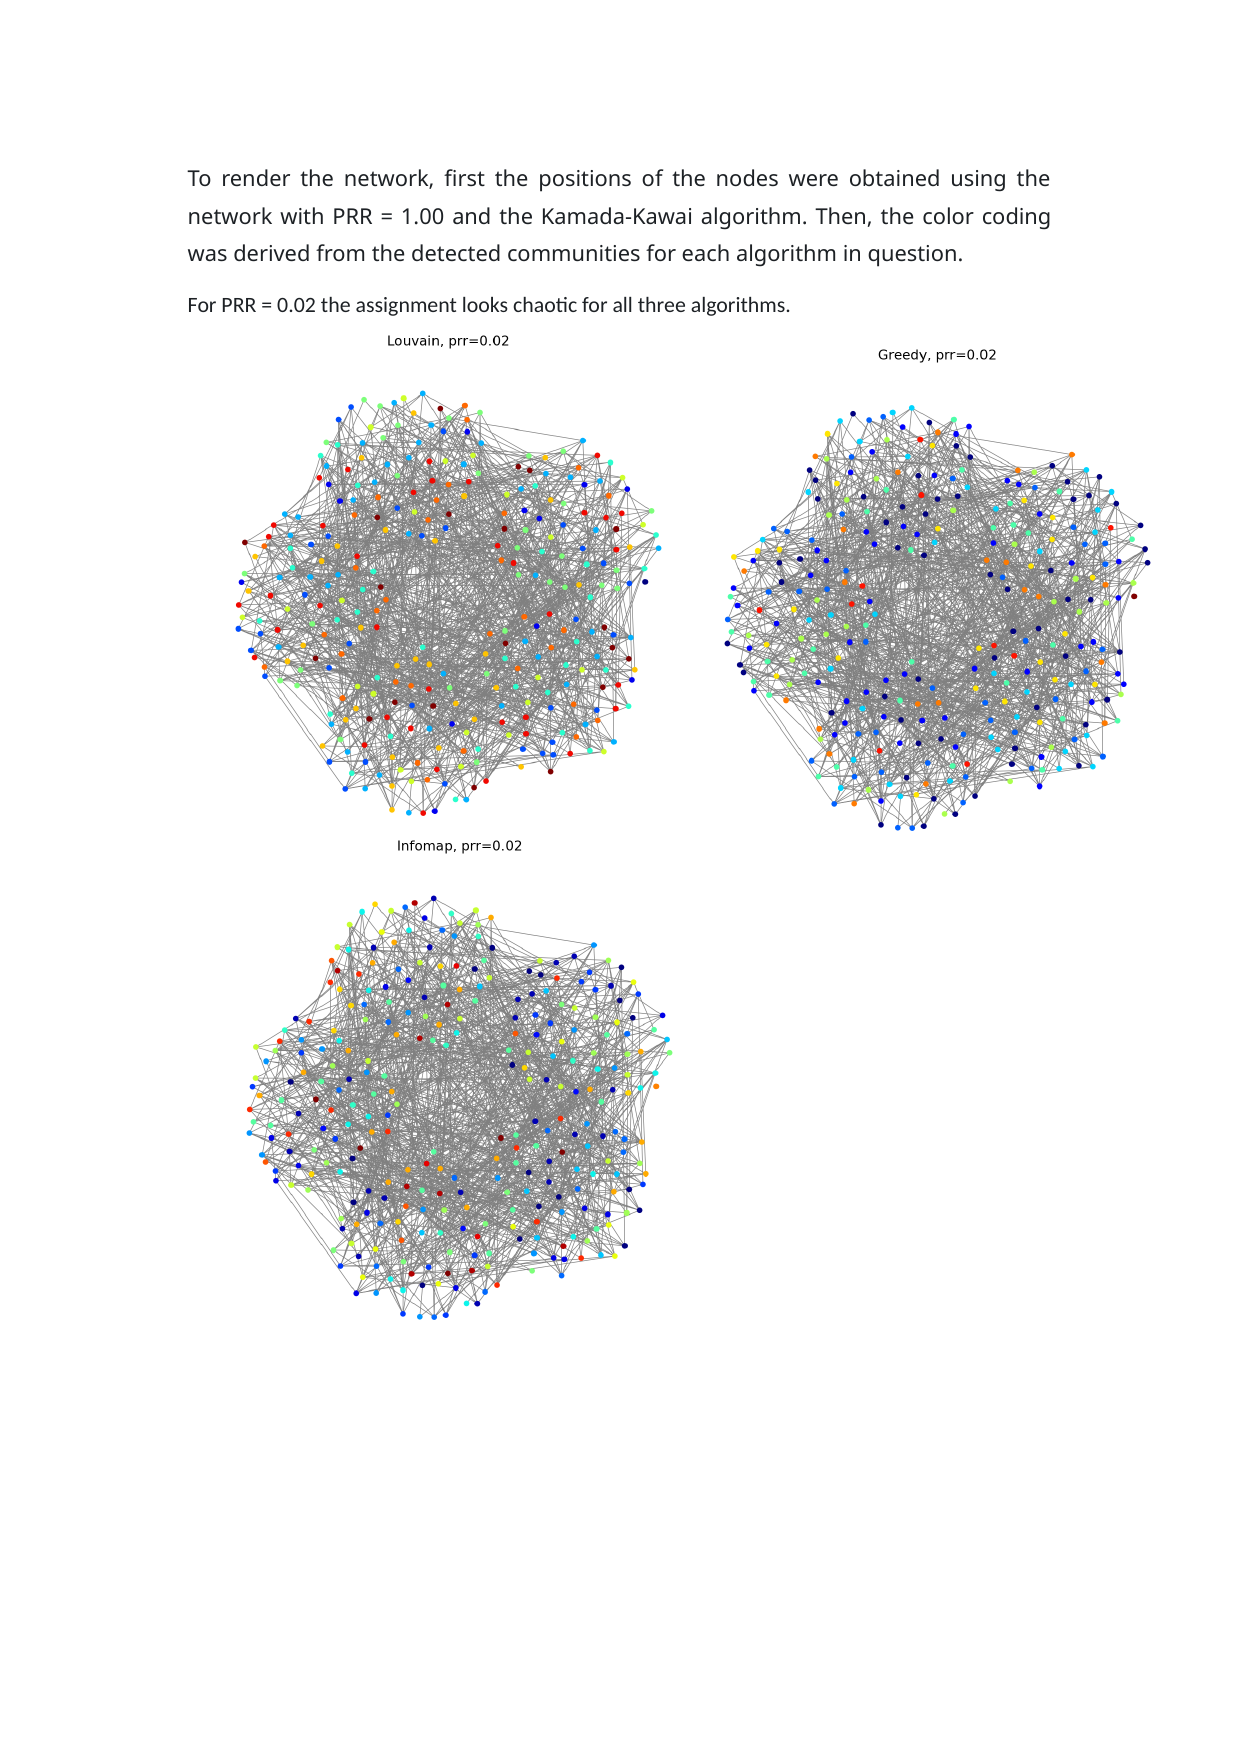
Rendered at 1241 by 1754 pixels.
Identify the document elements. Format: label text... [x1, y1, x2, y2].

text For PRR = 0.02 the assignment looks chaotic for all three algorithms. [187, 288, 1053, 321]
text To render the network, first the positions of the nodes were obtained using the network with PRR = 1.00 and the Kamada-Kawai algorithm. Then, the color coding was derived from the detected communities for each algorithm in question. [187, 162, 1053, 269]
picture [189, 330, 1196, 1366]
